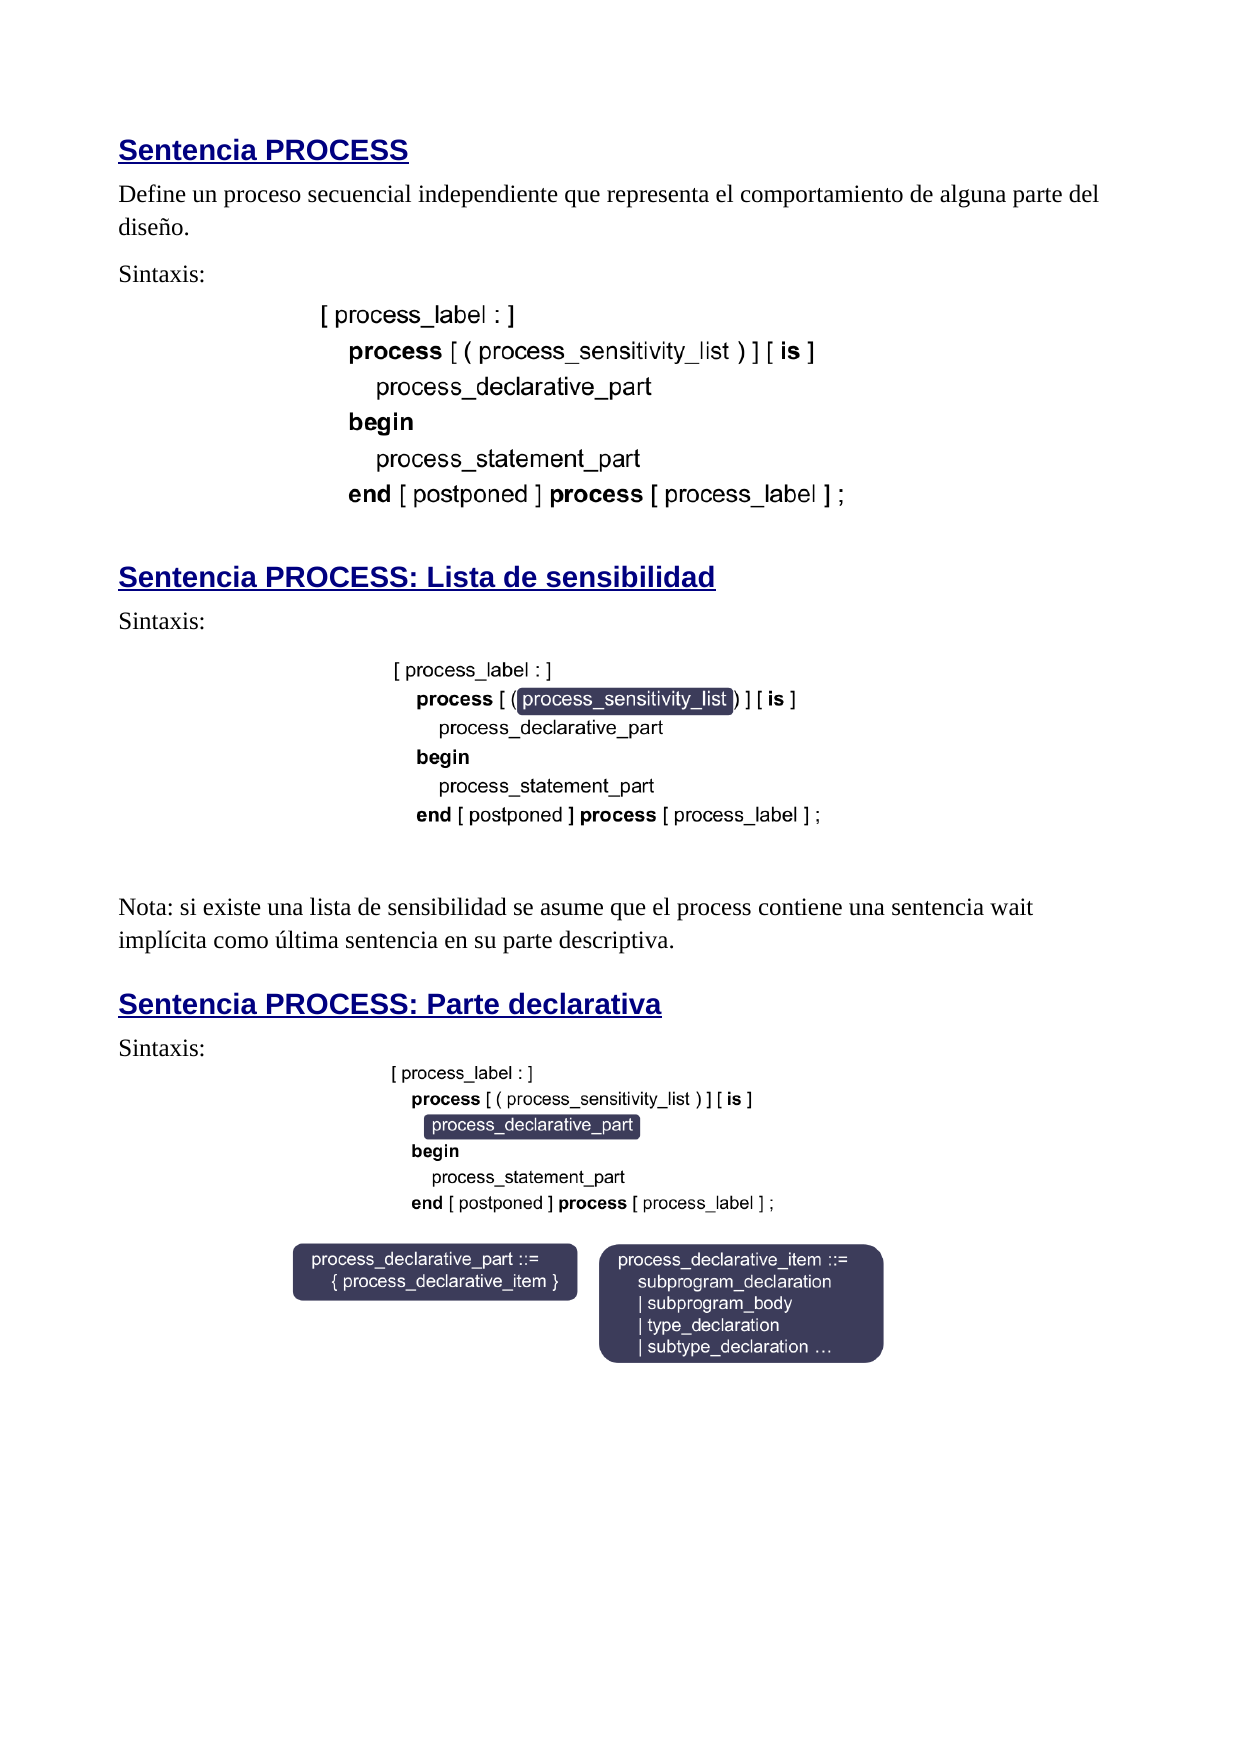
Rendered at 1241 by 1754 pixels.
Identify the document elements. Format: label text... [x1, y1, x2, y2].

picture [385, 653, 837, 833]
text Sintaxis: [118, 259, 1122, 288]
subtitle Sentencia PROCESS: Lista de sensibilidad [118, 560, 1122, 593]
picture [309, 293, 857, 527]
text Sintaxis: [118, 606, 1122, 635]
text Sintaxis: [118, 1033, 1122, 1062]
picture [277, 1066, 887, 1368]
text Define un proceso secuencial independiente que representa el comportamiento de alguna parte del diseño. [118, 179, 1122, 241]
text Nota: si existe una lista de sensibilidad se asume que el process contiene una sentencia wait implícita como última sentencia en su parte descriptiva. [118, 892, 1122, 953]
subtitle Sentencia PROCESS [118, 133, 1122, 166]
subtitle Sentencia PROCESS: Parte declarativa [118, 987, 1122, 1021]
